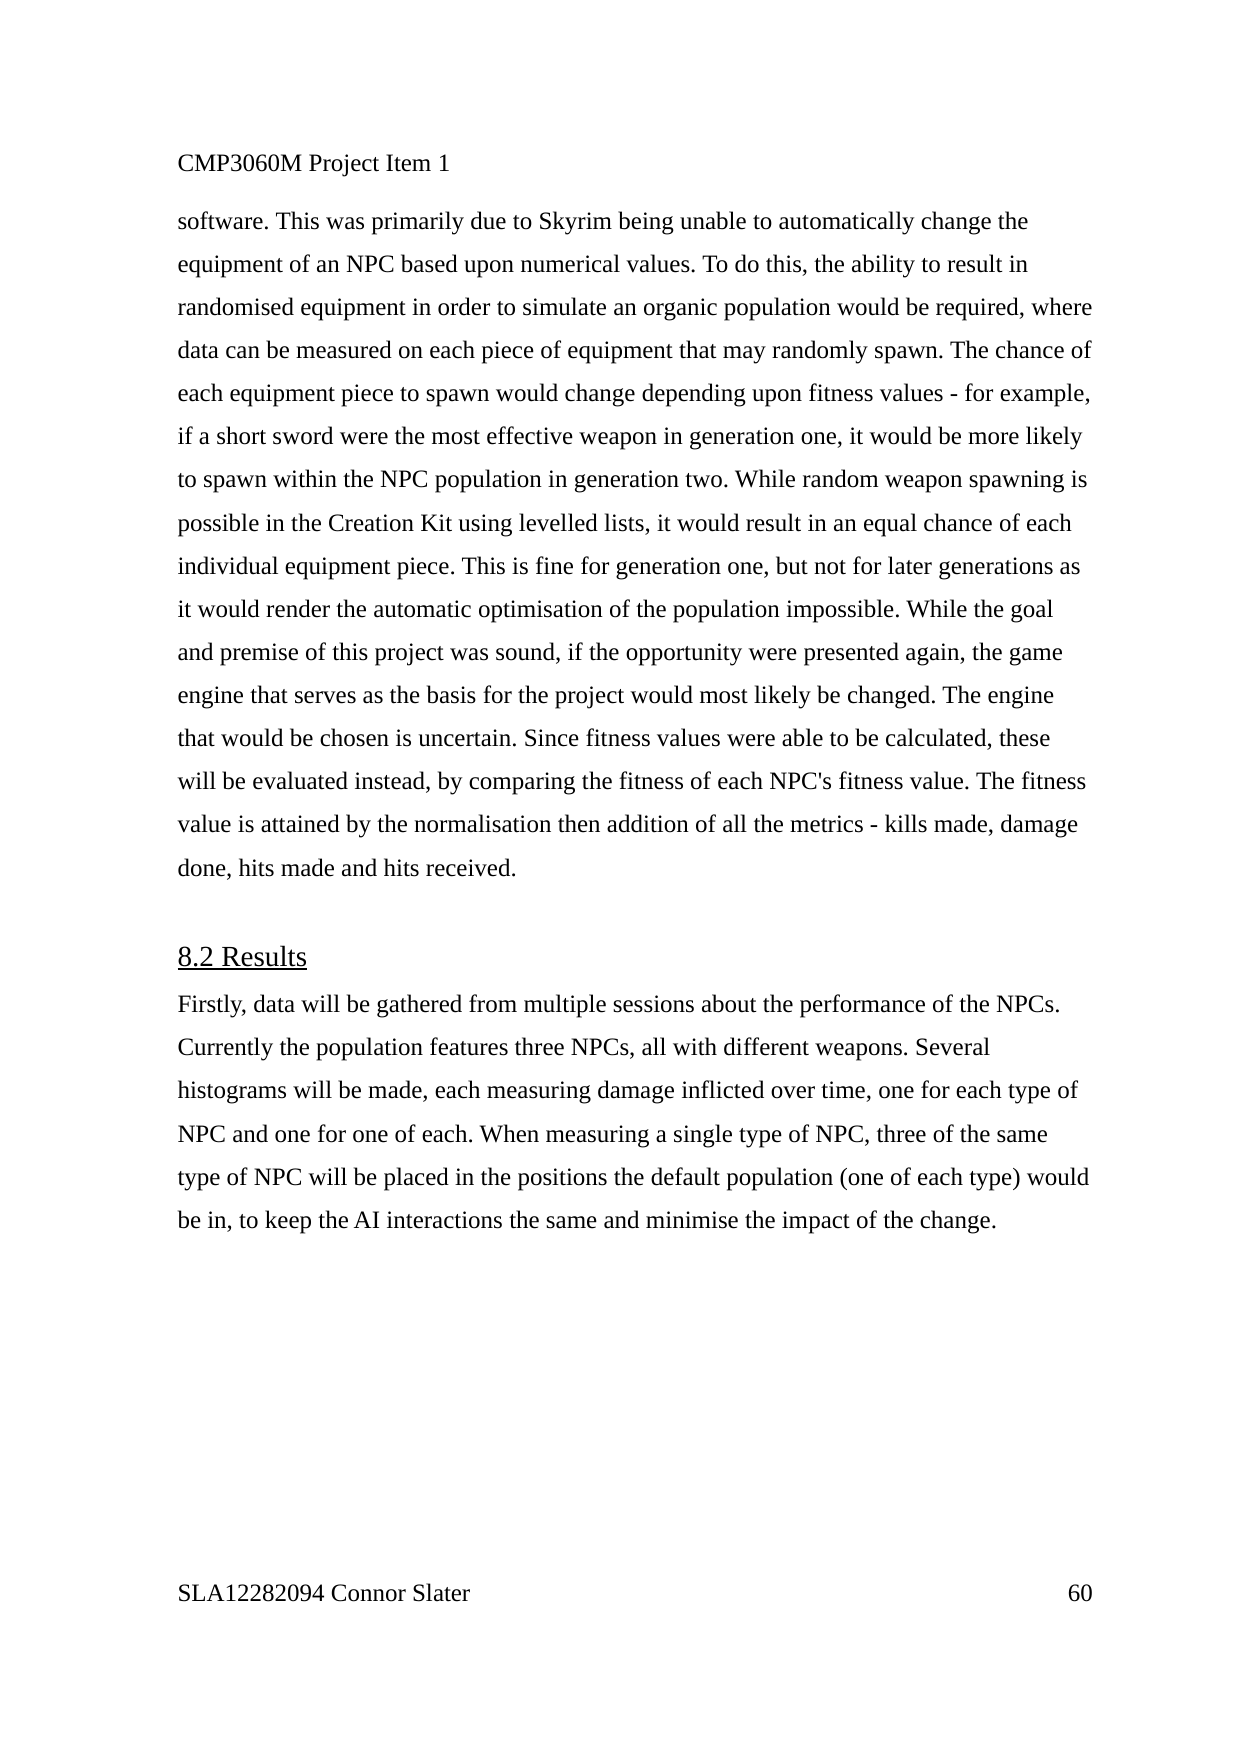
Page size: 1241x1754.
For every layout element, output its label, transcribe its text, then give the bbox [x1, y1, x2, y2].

text 8.2 Results [177, 939, 1093, 972]
text software. This was primarily due to Skyrim being unable to automatically change the equipment of an NPC based upon numerical values. To do this, the ability to result in randomised equipment in order to simulate an organic population would be required, where data can be measured on each piece of equipment that may randomly spawn. The chance of each equipment piece to spawn would change depending upon fitness values - for example, if a short sword were the most effective weapon in generation one, it would be more likely to spawn within the NPC population in generation two. While random weapon spawning is possible in the Creation Kit using levelled lists, it would result in an equal chance of each individual equipment piece. This is fine for generation one, but not for later generations as it would render the automatic optimisation of the population impossible. While the goal and premise of this project was sound, if the opportunity were presented again, the game engine that serves as the basis for the project would most likely be changed. The engine that would be chosen is uncertain. Since fitness values were able to be calculated, these will be evaluated instead, by comparing the fitness of each NPC's fitness value. The fitness value is attained by the normalisation then addition of all the metrics - kills made, damage done, hits made and hits received. [177, 206, 1093, 881]
text Firstly, data will be gathered from multiple sessions about the performance of the NPCs. Currently the population features three NPCs, all with different weapons. Several histograms will be made, each measuring damage inflicted over time, one for each type of NPC and one for one of each. When measuring a single type of NPC, three of the same type of NPC will be placed in the positions the default population (one of each type) would be in, to keep the AI interactions the same and minimise the impact of the change. [177, 989, 1093, 1234]
